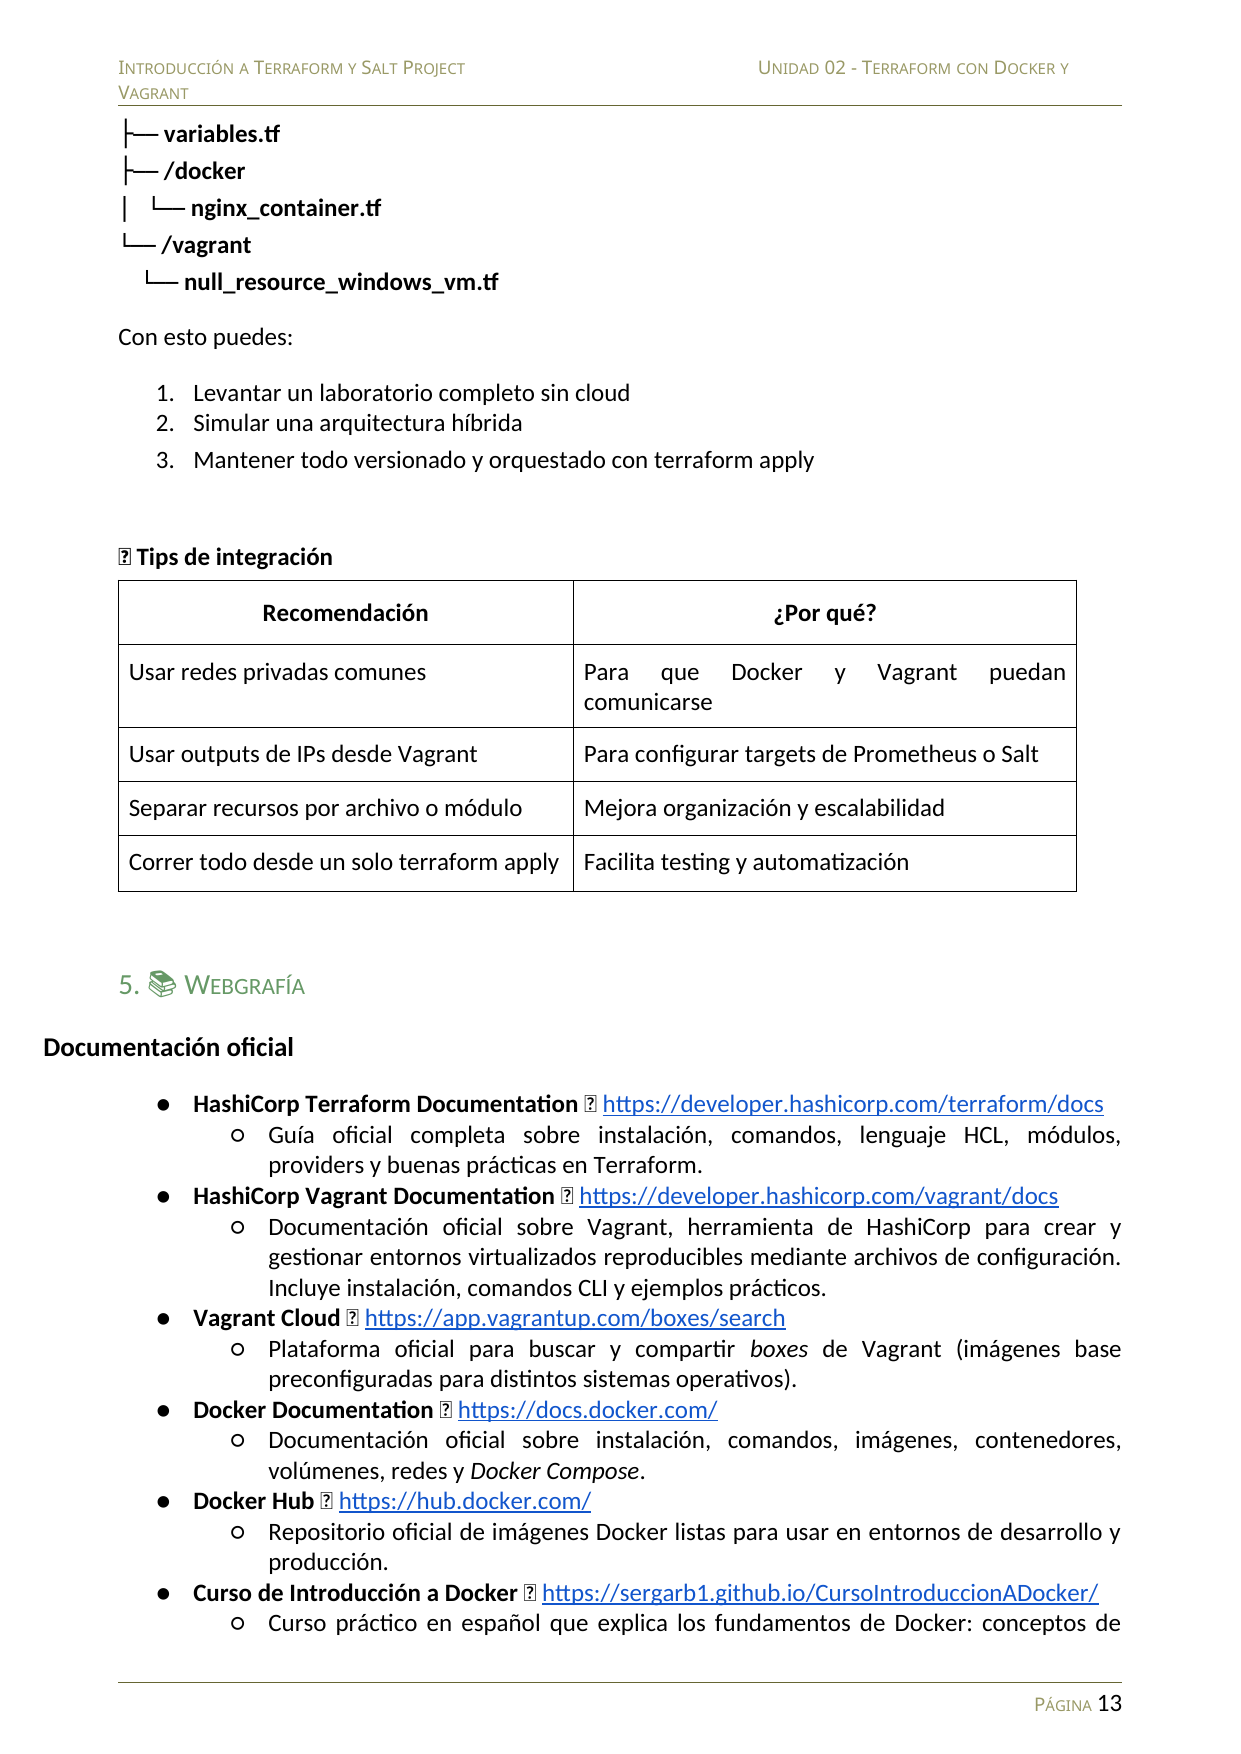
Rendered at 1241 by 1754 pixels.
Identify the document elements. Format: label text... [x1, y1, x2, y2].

list Plataforma oficial para buscar y compartir boxes de Vagrant (imágenes base preconfiguradas para distintos sistemas operativos). [231, 1333, 1122, 1394]
list Mantener todo versionado y orquestado con terraform apply [156, 444, 1122, 474]
list Docker Documentation 🔗 https://docs.docker.com/ [156, 1394, 1122, 1424]
subtitle Documentación oficial [43, 1031, 1122, 1063]
table_cell Facilita testing y automatización [574, 836, 1076, 891]
table_cell Separar recursos por archivo o módulo [119, 782, 573, 834]
text ├── variables.tf [118, 118, 1122, 148]
list Documentación oficial sobre instalación, comandos, imágenes, contenedores, volúmenes, redes y Docker Compose. [231, 1424, 1122, 1485]
text ├── /docker [118, 155, 1122, 186]
text └── /vagrant [118, 229, 1122, 259]
table_cell Usar redes privadas comunes [119, 645, 573, 727]
list HashiCorp Terraform Documentation 🔗 https://developer.hashicorp.com/terraform/docs [156, 1088, 1122, 1119]
text │ └── nginx_container.tf [118, 192, 1122, 222]
list Guía oficial completa sobre instalación, comandos, lenguaje HCL, módulos, providers y buenas prácticas en Terraform. [231, 1119, 1122, 1180]
table_cell Mejora organización y escalabilidad [574, 782, 1076, 834]
list Documentación oficial sobre Vagrant, herramienta de HashiCorp para crear y gestionar entornos virtualizados reproducibles mediante archivos de configuración. Incluye instalación, comandos CLI y ejemplos prácticos. [231, 1211, 1122, 1302]
text 🧠 Tips de integración [118, 541, 1122, 571]
list Docker Hub 🔗 https://hub.docker.com/ [156, 1485, 1122, 1516]
list Curso de Introducción a Docker 🔗 https://sergarb1.github.io/CursoIntroduccionADocker/ [156, 1577, 1122, 1607]
table_cell Usar outputs de IPs desde Vagrant [119, 728, 573, 781]
list Simular una arquitectura híbrida [156, 407, 1122, 438]
table_cell Para configurar targets de Prometheus o Salt [574, 728, 1076, 781]
list Vagrant Cloud 🔗 https://app.vagrantup.com/boxes/search [156, 1302, 1122, 1333]
list Curso práctico en español que explica los fundamentos de Docker: conceptos de [231, 1607, 1122, 1638]
text └── null_resource_windows_vm.tf [118, 266, 1122, 296]
table_header ¿Por qué? [574, 581, 1076, 644]
list Levantar un laboratorio completo sin cloud [156, 377, 1122, 407]
text Con esto puedes: [118, 321, 1122, 352]
table_cell Correr todo desde un solo terraform apply [119, 836, 573, 891]
list Repositorio oficial de imágenes Docker listas para usar en entornos de desarrollo y producción. [231, 1516, 1122, 1577]
table_cell Para que Docker y Vagrant puedan comunicarse [574, 645, 1076, 727]
table_header Recomendación [119, 581, 573, 644]
subtitle 5. 📚 Webgrafía [118, 966, 1122, 1001]
list HashiCorp Vagrant Documentation 🔗 https://developer.hashicorp.com/vagrant/docs [156, 1180, 1122, 1211]
